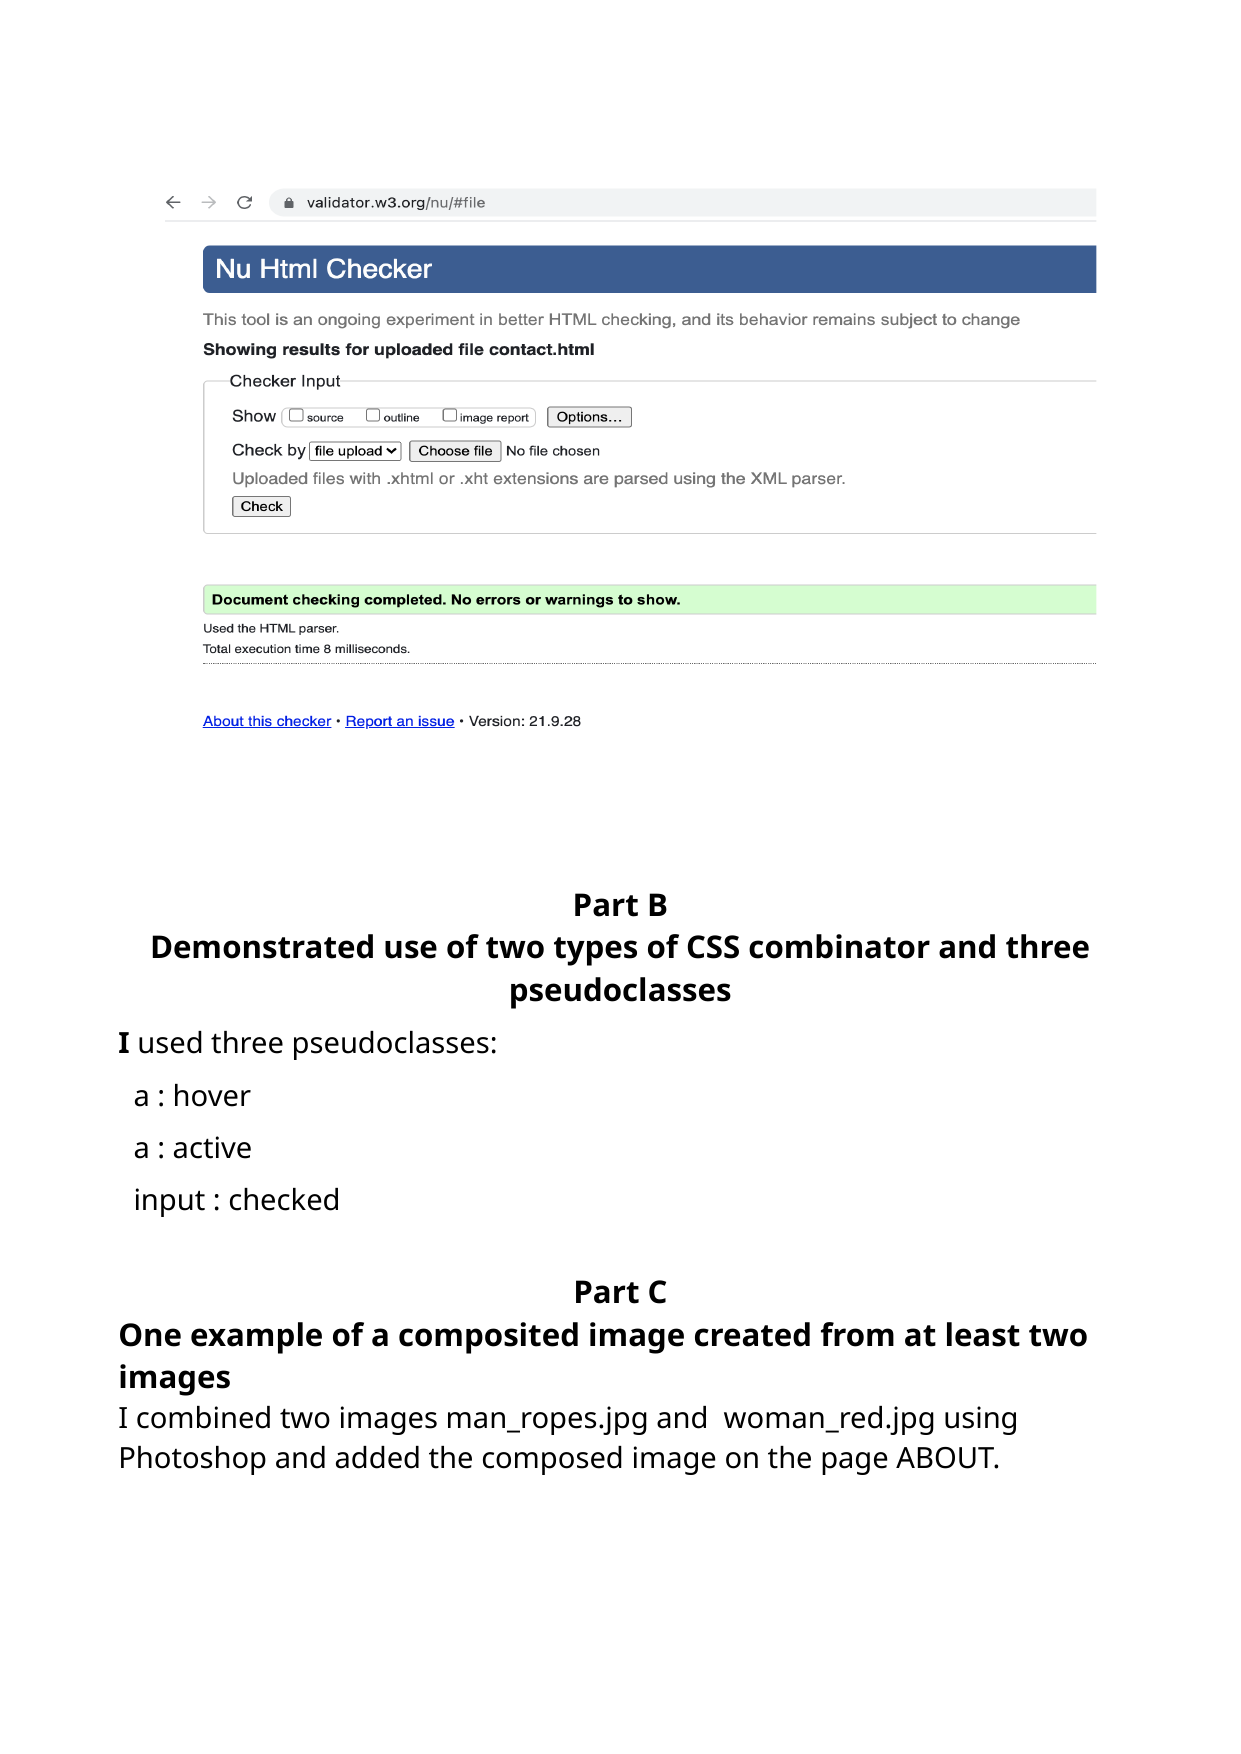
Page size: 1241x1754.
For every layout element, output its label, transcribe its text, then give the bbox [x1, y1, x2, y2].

text Part C [118, 1270, 1122, 1312]
text I combined two images man_ropes.jpg and woman_red.jpg using Photoshop and added the composed image on the page ABOUT. [118, 1398, 1122, 1477]
text Demonstrated use of two types of CSS combinator and three pseudoclasses [118, 925, 1122, 1010]
text I used three pseudoclasses: [118, 1023, 1122, 1062]
text input : checked [118, 1179, 1122, 1219]
text a : hover [118, 1075, 1122, 1115]
text Part B [118, 882, 1122, 925]
text a : active [118, 1127, 1122, 1167]
text One example of a composited image created from at least two images [118, 1312, 1122, 1398]
picture [165, 184, 1097, 730]
